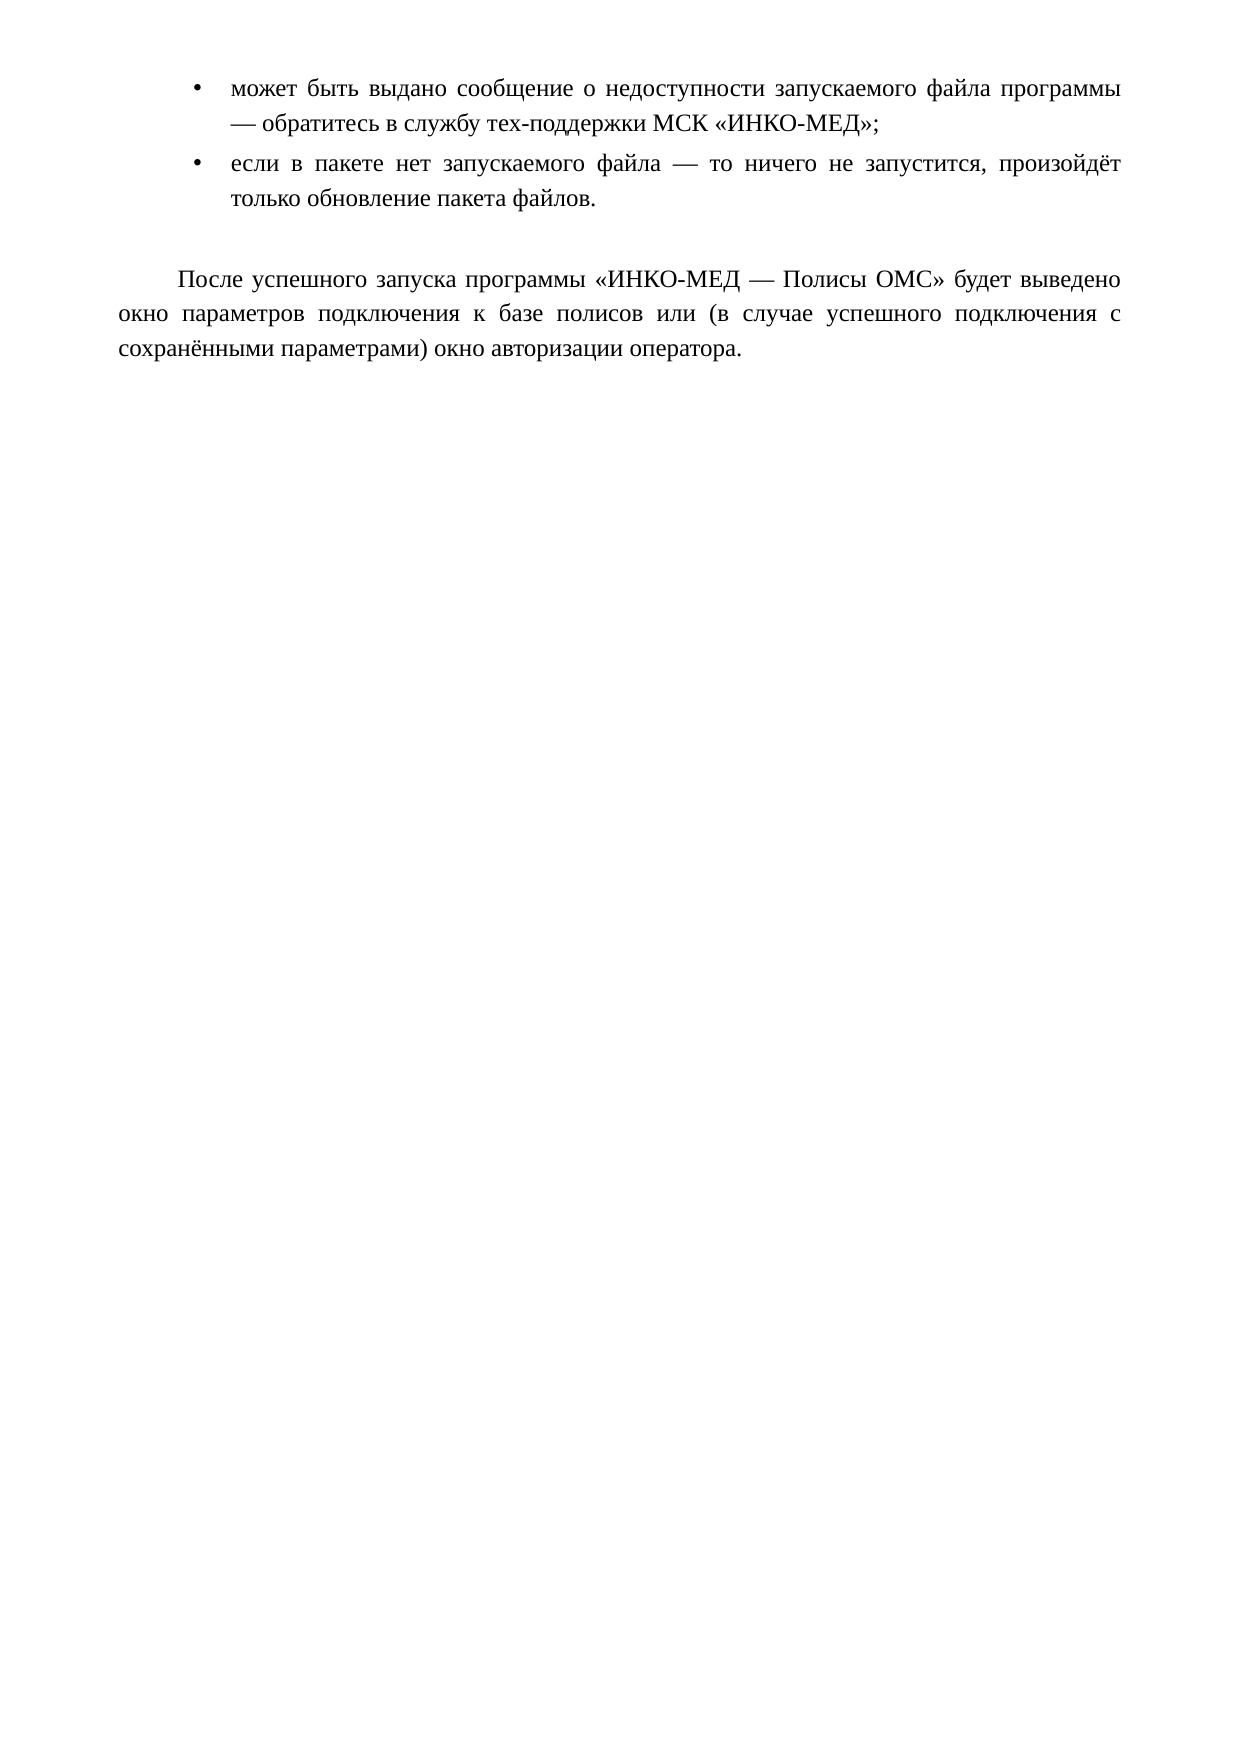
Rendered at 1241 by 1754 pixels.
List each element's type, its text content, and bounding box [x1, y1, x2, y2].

text После успешного запуска программы «ИНКО-МЕД — Полисы ОМС» будет выведено окно параметров подключения к базе полисов или (в случае успешного подключения с сохранёнными параметрами) окно авторизации оператора. [118, 264, 1122, 361]
list если в пакете нет запускаемого файла — то ничего не запустится, произойдёт только обновление пакета файлов. [193, 148, 1122, 212]
list может быть выдано сообщение о недоступности запускаемого файла программы — обратитесь в службу тех-поддержки МСК «ИНКО-МЕД»; [193, 73, 1122, 137]
